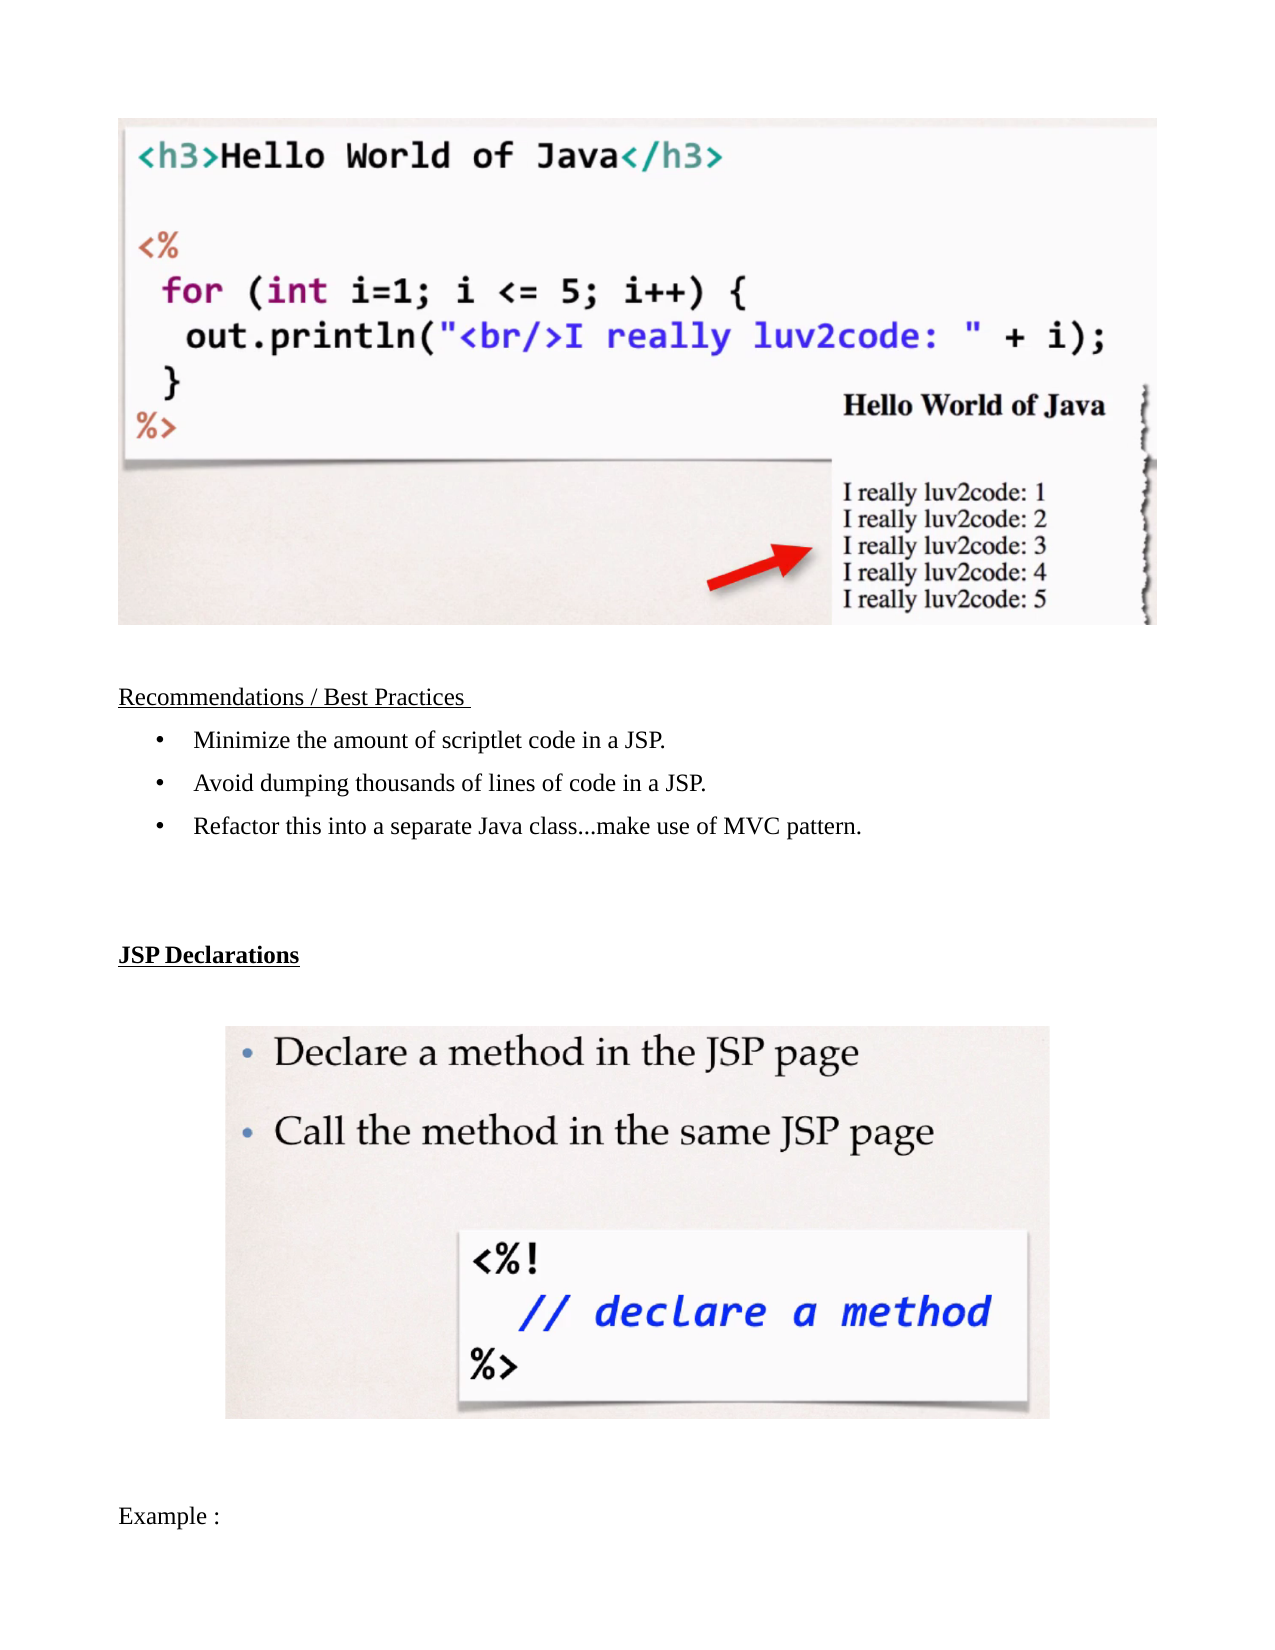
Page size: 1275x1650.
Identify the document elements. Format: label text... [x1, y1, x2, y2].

picture [118, 118, 1157, 625]
picture [225, 1026, 1050, 1419]
list Minimize the amount of scriptlet code in a JSP. [156, 725, 1157, 754]
text JSP Declarations [118, 941, 1157, 969]
list Refactor this into a separate Java class...make use of MVC pattern. [156, 811, 1157, 840]
text Example : [118, 1501, 1157, 1530]
list Avoid dumping thousands of lines of code in a JSP. [156, 768, 1157, 797]
text Recommendations / Best Practices [118, 682, 1157, 711]
